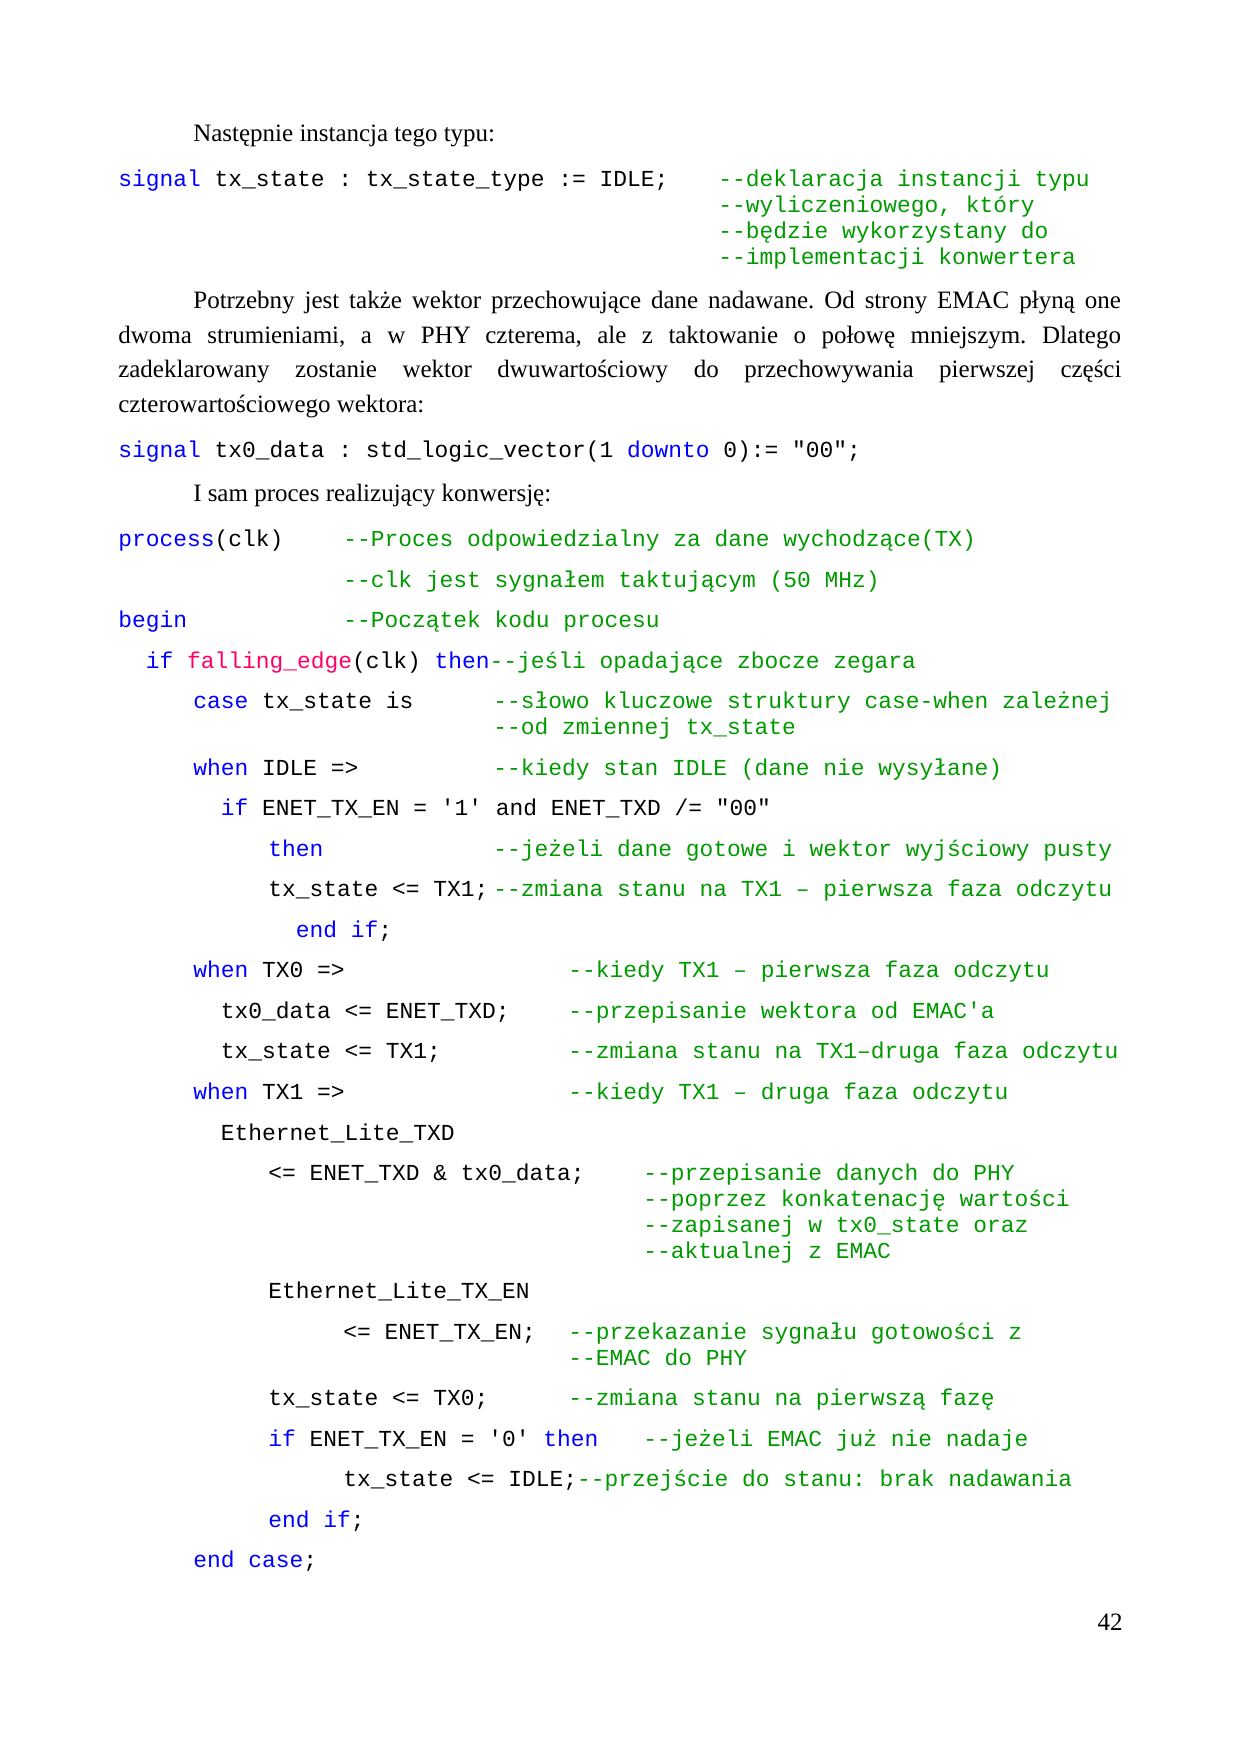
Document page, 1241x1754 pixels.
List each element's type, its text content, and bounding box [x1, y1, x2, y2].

text tx_state <= TX0; --zmiana stanu na pierwszą fazę [118, 1387, 1122, 1413]
text end if; [118, 918, 1122, 944]
text process(clk) --Proces odpowiedzialny za dane wychodzące(TX) [118, 528, 1122, 553]
text if ENET_TX_EN = '0' then --jeżeli EMAC już nie nadaje [118, 1427, 1122, 1453]
text Potrzebny jest także wektor przechowujące dane nadawane. Od strony EMAC płyną one dwoma strumieniami, a w PHY czterema, ale z taktowanie o połowę mniejszym. Dlatego zadeklarowany zostanie wektor dwuwartościowy do przechowywania pierwszej części czterowartościowego wektora: [118, 286, 1122, 418]
text end if; [118, 1508, 1122, 1534]
text when IDLE => --kiedy stan IDLE (dane nie wysyłane) [118, 756, 1122, 782]
text I sam proces realizujący konwersję: [118, 478, 1122, 507]
text tx_state <= TX1; --zmiana stanu na TX1–druga faza odczytu [118, 1040, 1122, 1066]
text signal tx0_data : std_logic_vector(1 downto 0):= "00"; [118, 438, 1122, 464]
text <= ENET_TX_EN; --przekazanie sygnału gotowości z --EMAC do PHY [118, 1320, 1122, 1372]
text tx_state <= TX1; --zmiana stanu na TX1 – pierwsza faza odczytu [118, 878, 1122, 904]
text if ENET_TX_EN = '1' and ENET_TXD /= "00" [118, 797, 1122, 823]
text then --jeżeli dane gotowe i wektor wyjściowy pusty [118, 837, 1122, 863]
text when TX1 => --kiedy TX1 – druga faza odczytu [118, 1080, 1122, 1106]
text end case; [118, 1549, 1122, 1575]
text signal tx_state : tx_state_type := IDLE; --deklaracja instancji typu --wyliczeniowego, który --będzie wykorzystany do --implementacji konwertera [118, 167, 1122, 271]
text --clk jest sygnałem taktującym (50 MHz) [118, 568, 1122, 594]
text tx_state <= IDLE;--przejście do stanu: brak nadawania [118, 1468, 1122, 1494]
text when TX0 => --kiedy TX1 – pierwsza faza odczytu [118, 959, 1122, 985]
text Następnie instancja tego typu: [118, 118, 1122, 147]
text Ethernet_Lite_TX_EN [118, 1280, 1122, 1306]
text <= ENET_TXD & tx0_data; --przepisanie danych do PHY --poprzez konkatenację wartości --zapisanej w tx0_state oraz --aktualnej z EMAC [118, 1161, 1122, 1265]
text Ethernet_Lite_TXD [118, 1121, 1122, 1147]
text if falling_edge(clk) then--jeśli opadające zbocze zegara [118, 649, 1122, 675]
text begin --Początek kodu procesu [118, 609, 1122, 634]
text case tx_state is --słowo kluczowe struktury case-when zależnej --od zmiennej tx_state [118, 690, 1122, 742]
text tx0_data <= ENET_TXD; --przepisanie wektora od EMAC'a [118, 999, 1122, 1025]
